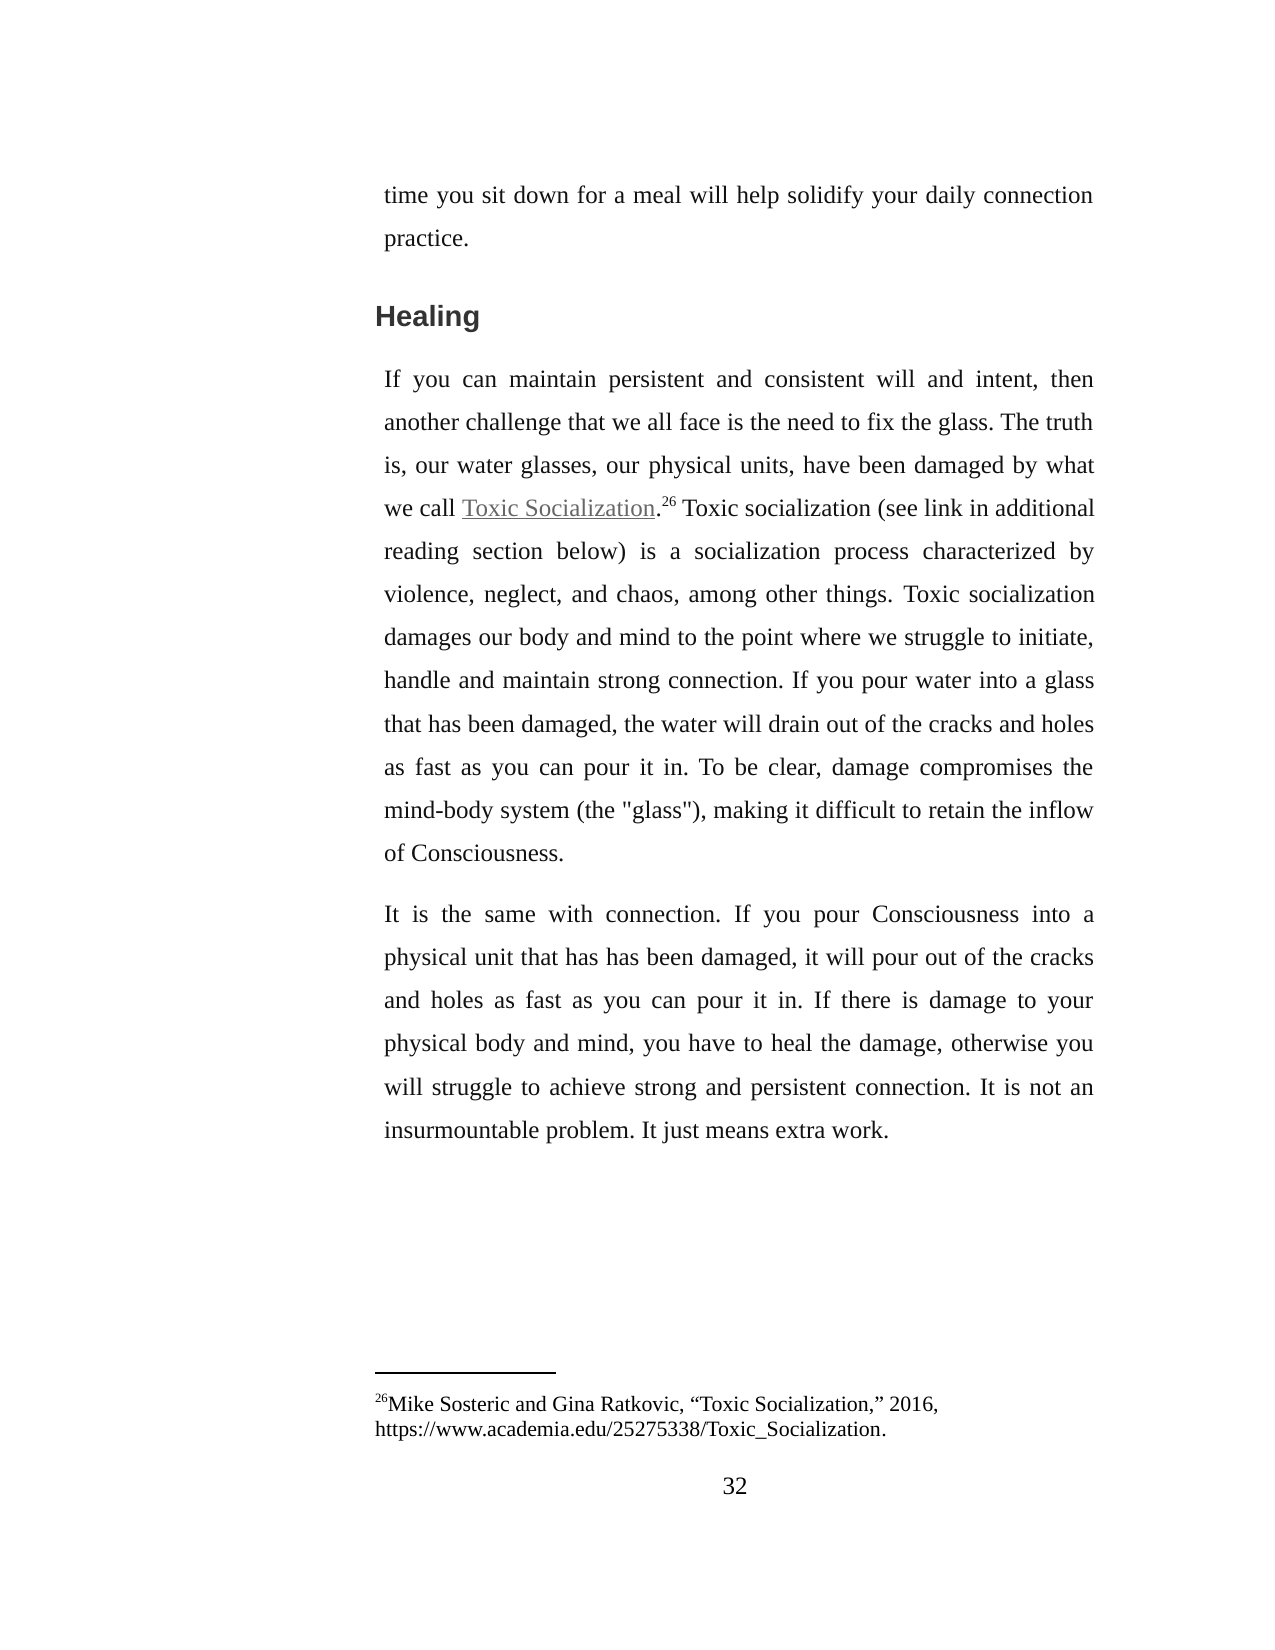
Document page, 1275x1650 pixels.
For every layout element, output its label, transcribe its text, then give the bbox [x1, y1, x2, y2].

text Mike Sosteric and Gina Ratkovic, “Toxic Socialization,” 2016, https://www.academia.edu/25275338/Toxic_Socialization. [375, 1391, 1095, 1441]
text It is the same with connection. If you pour Consciousness into a physical unit that has has been damaged, it will pour out of the cracks and holes as fast as you can pour it in. If there is damage to your physical body and mind, you have to heal the damage, otherwise you will struggle to achieve strong and persistent connection. It is not an insurmountable problem. It just means extra work. [384, 899, 1095, 1143]
text If you can maintain persistent and consistent will and intent, then another challenge that we all face is the need to fix the glass. The truth is, our water glasses, our physical units, have been damaged by what we call Toxic Socialization. Toxic socialization (see link in additional reading section below) is a socialization process characterized by violence, neglect, and chaos, among other things. Toxic socialization damages our body and mind to the point where we struggle to initiate, handle and maintain strong connection. If you pour water into a glass that has been damaged, the water will drain out of the cracks and holes as fast as you can pour it in. To be clear, damage compromises the mind-body system (the "glass"), making it difficult to retain the inflow of Consciousness. [384, 364, 1095, 867]
text time you sit down for a meal will help solidify your daily connection practice. [384, 180, 1095, 252]
subtitle Healing [375, 299, 1095, 333]
